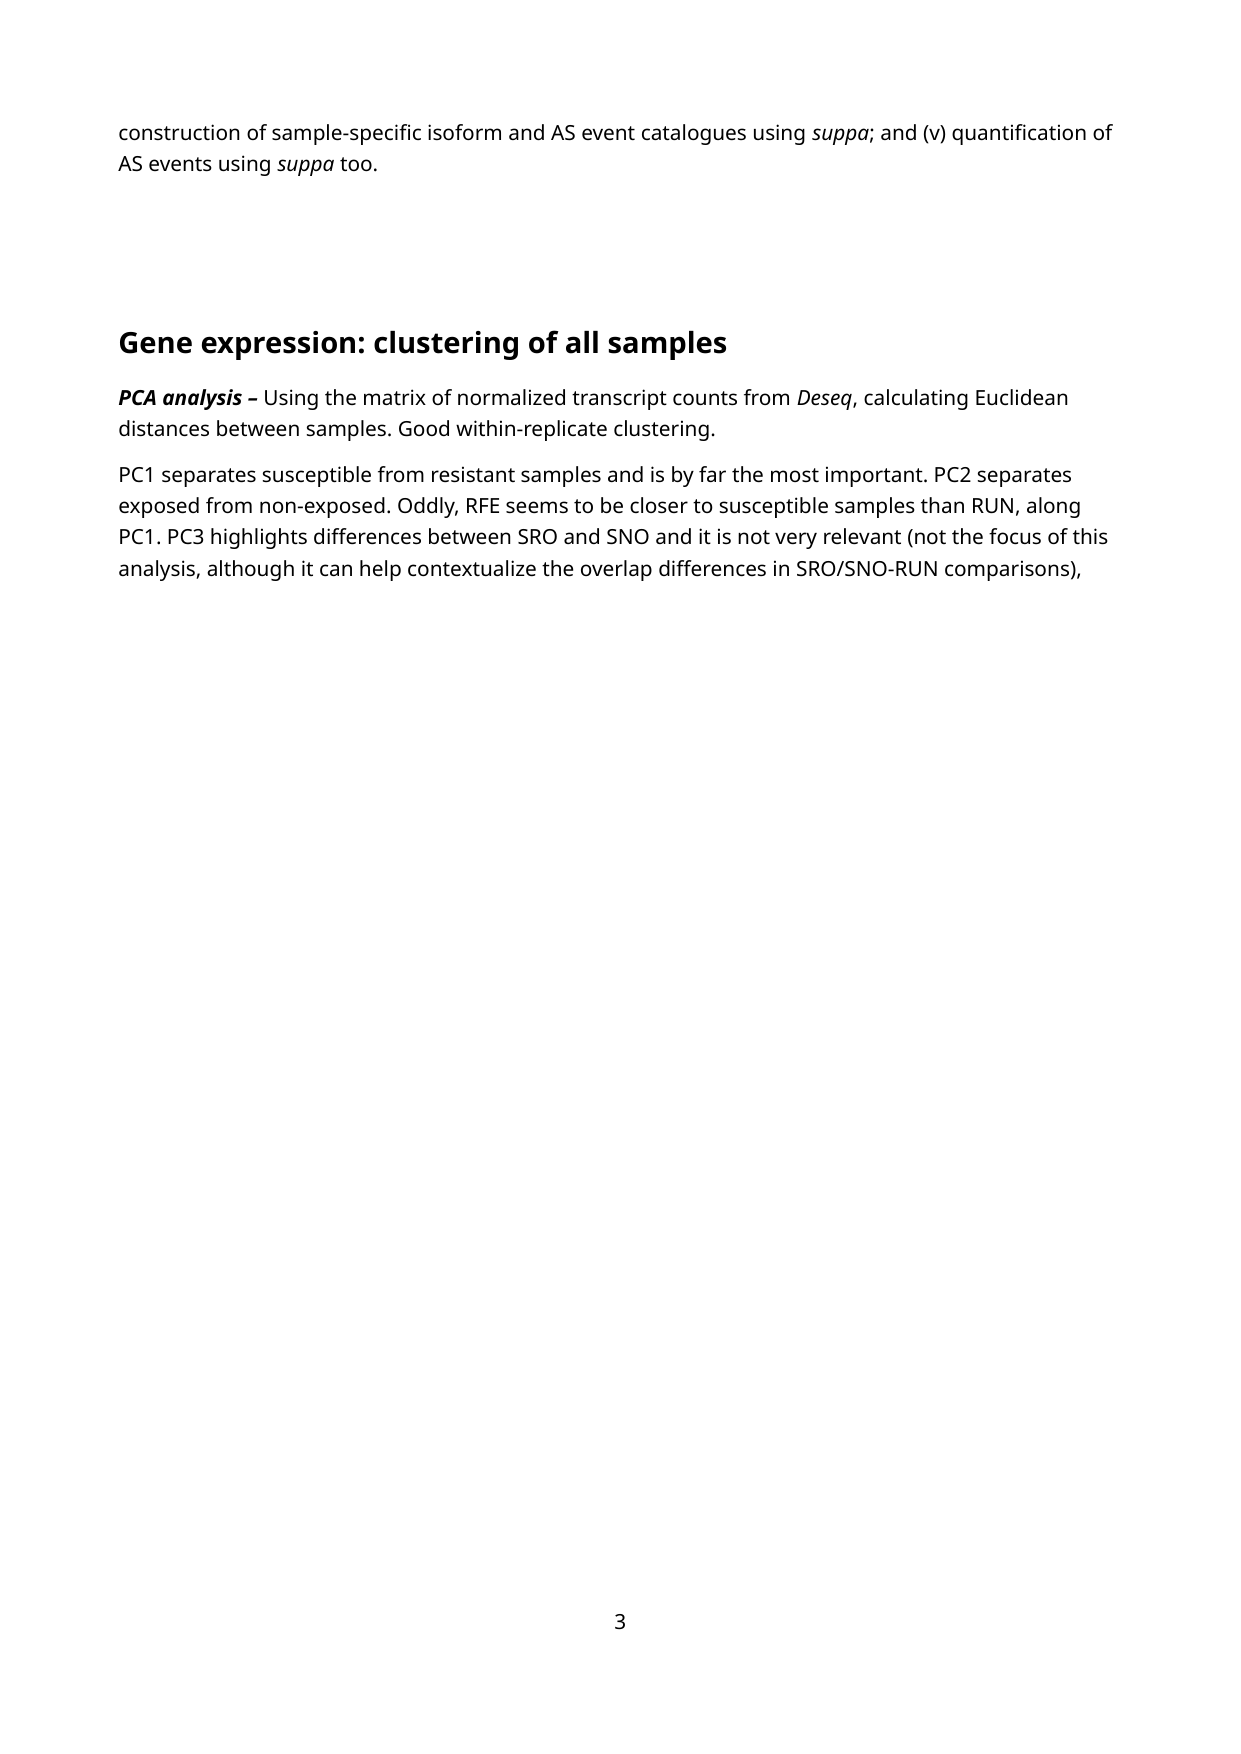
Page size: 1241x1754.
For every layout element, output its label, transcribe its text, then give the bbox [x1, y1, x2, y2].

subtitle Gene expression: clustering of all samples [118, 322, 1122, 362]
text PC1 separates susceptible from resistant samples and is by far the most important. PC2 separates exposed from non-exposed. Oddly, RFE seems to be closer to susceptible samples than RUN, along PC1. PC3 highlights differences between SRO and SNO and it is not very relevant (not the focus of this analysis, although it can help contextualize the overlap differences in SRO/SNO-RUN comparisons), [118, 460, 1122, 582]
text PCA analysis – Using the matrix of normalized transcript counts from Deseq, calculating Euclidean distances between samples. Good within-replicate clustering. [118, 383, 1122, 443]
text construction of sample-specific isoform and AS event catalogues using suppa; and (v) quantification of AS events using suppa too. [118, 118, 1122, 178]
